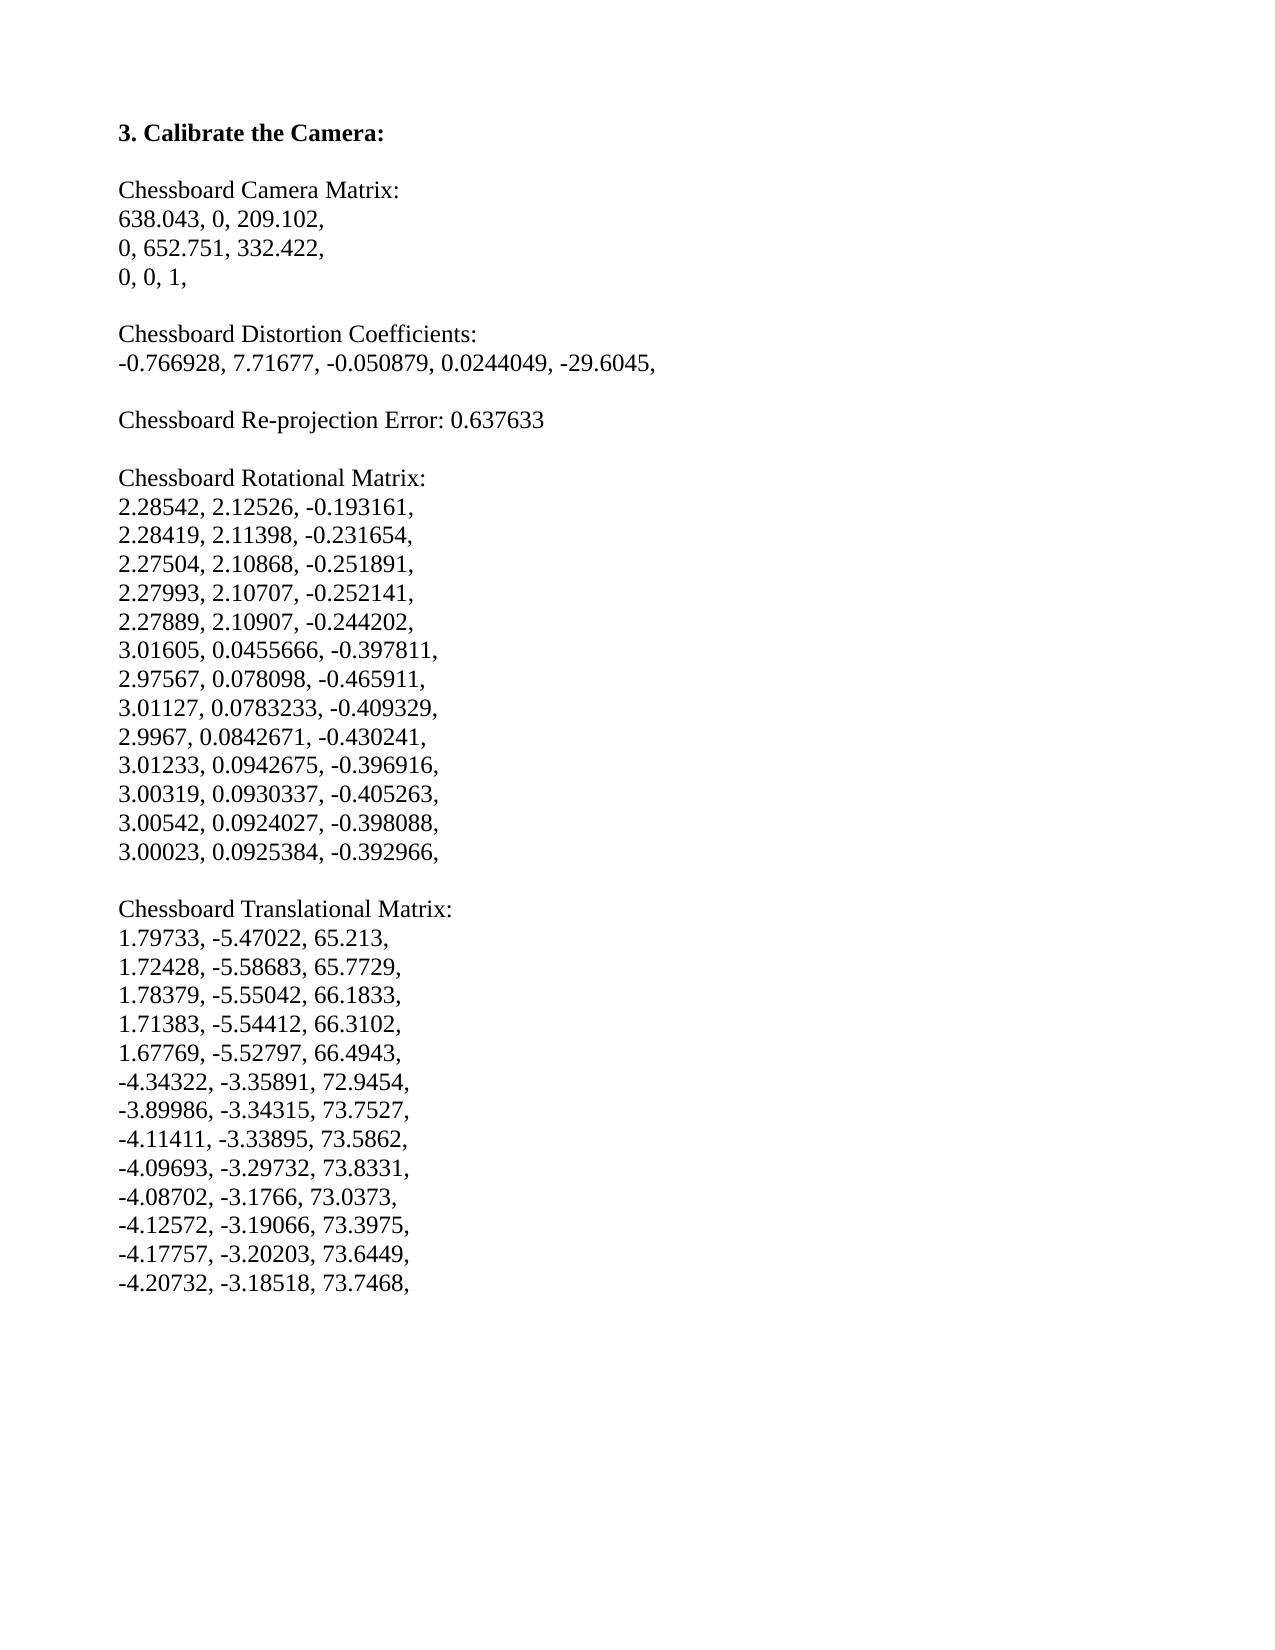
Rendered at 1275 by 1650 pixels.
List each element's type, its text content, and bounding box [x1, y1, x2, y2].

text 638.043, 0, 209.102, [118, 204, 1157, 233]
text 3.01233, 0.0942675, -0.396916, [118, 751, 1157, 779]
text -4.12572, -3.19066, 73.3975, [118, 1211, 1157, 1239]
text Chessboard Re-projection Error: 0.637633 [118, 406, 1157, 434]
text 2.97567, 0.078098, -0.465911, [118, 664, 1157, 693]
text 2.28419, 2.11398, -0.231654, [118, 521, 1157, 549]
text Chessboard Camera Matrix: [118, 176, 1157, 204]
text 1.78379, -5.55042, 66.1833, [118, 981, 1157, 1009]
text 1.71383, -5.54412, 66.3102, [118, 1009, 1157, 1038]
text Chessboard Distortion Coefficients: [118, 319, 1157, 348]
text -4.20732, -3.18518, 73.7468, [118, 1268, 1157, 1297]
text -4.08702, -3.1766, 73.0373, [118, 1182, 1157, 1211]
text -0.766928, 7.71677, -0.050879, 0.0244049, -29.6045, [118, 348, 1157, 377]
text 0, 652.751, 332.422, [118, 233, 1157, 262]
text -4.17757, -3.20203, 73.6449, [118, 1239, 1157, 1268]
text 2.28542, 2.12526, -0.193161, [118, 492, 1157, 521]
text 1.72428, -5.58683, 65.7729, [118, 952, 1157, 981]
text 2.27993, 2.10707, -0.252141, [118, 578, 1157, 607]
text 3. Calibrate the Camera: [118, 118, 1157, 147]
text Chessboard Rotational Matrix: [118, 463, 1157, 492]
text 0, 0, 1, [118, 262, 1157, 291]
text 2.27889, 2.10907, -0.244202, [118, 607, 1157, 636]
text -4.11411, -3.33895, 73.5862, [118, 1124, 1157, 1153]
text 3.00023, 0.0925384, -0.392966, [118, 837, 1157, 866]
text 2.9967, 0.0842671, -0.430241, [118, 722, 1157, 751]
text -3.89986, -3.34315, 73.7527, [118, 1096, 1157, 1124]
text 3.00319, 0.0930337, -0.405263, [118, 779, 1157, 808]
text 3.01127, 0.0783233, -0.409329, [118, 693, 1157, 722]
text 1.67769, -5.52797, 66.4943, [118, 1038, 1157, 1067]
text -4.34322, -3.35891, 72.9454, [118, 1067, 1157, 1096]
text 3.01605, 0.0455666, -0.397811, [118, 636, 1157, 664]
text Chessboard Translational Matrix: [118, 894, 1157, 923]
text 2.27504, 2.10868, -0.251891, [118, 549, 1157, 578]
text 3.00542, 0.0924027, -0.398088, [118, 808, 1157, 837]
text -4.09693, -3.29732, 73.8331, [118, 1153, 1157, 1182]
text 1.79733, -5.47022, 65.213, [118, 923, 1157, 952]
